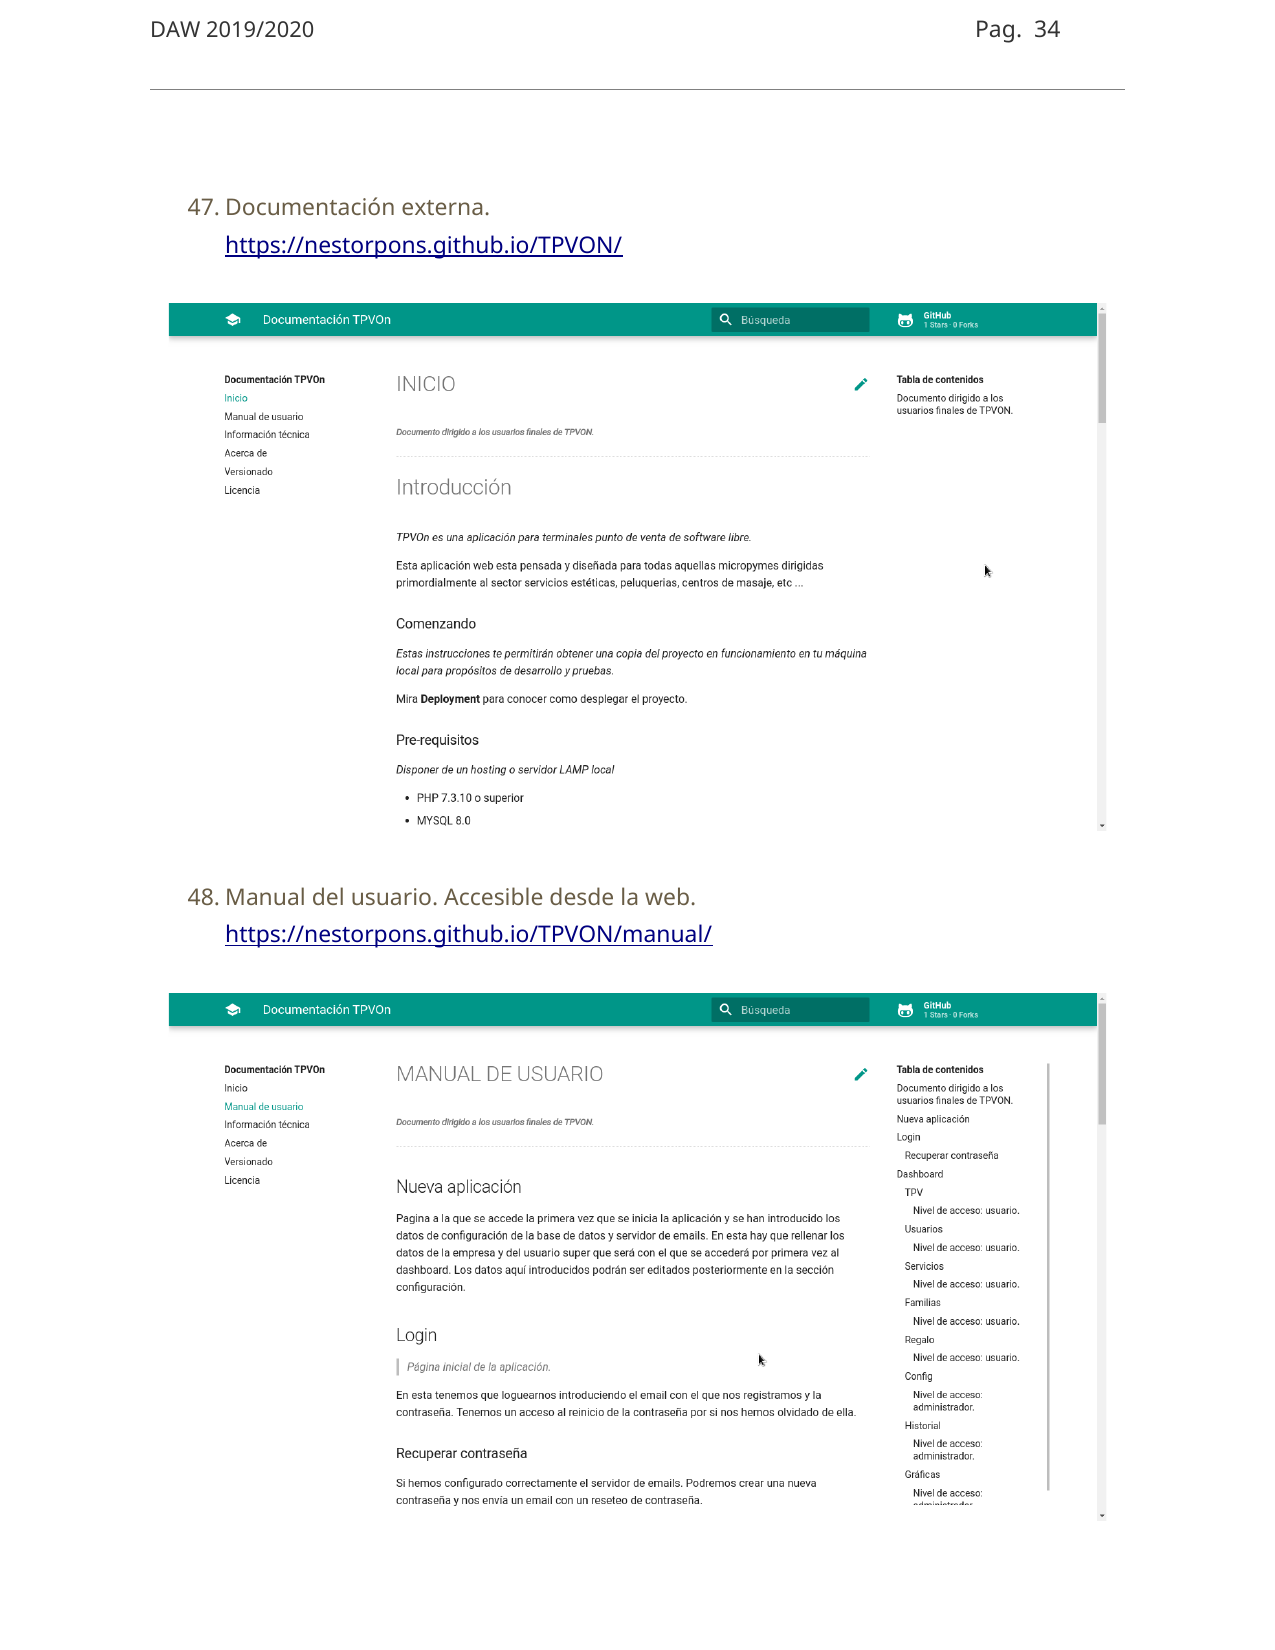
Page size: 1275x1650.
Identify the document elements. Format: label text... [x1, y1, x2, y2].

list https://nestorpons.github.io/TPVON/ [187, 229, 1125, 260]
list Manual del usuario. Accesible desde la web. [187, 881, 1125, 912]
picture [168, 303, 1107, 831]
picture [168, 993, 1107, 1521]
list https://nestorpons.github.io/TPVON/manual/ [187, 918, 1125, 949]
list Documentación externa. [187, 191, 1125, 222]
